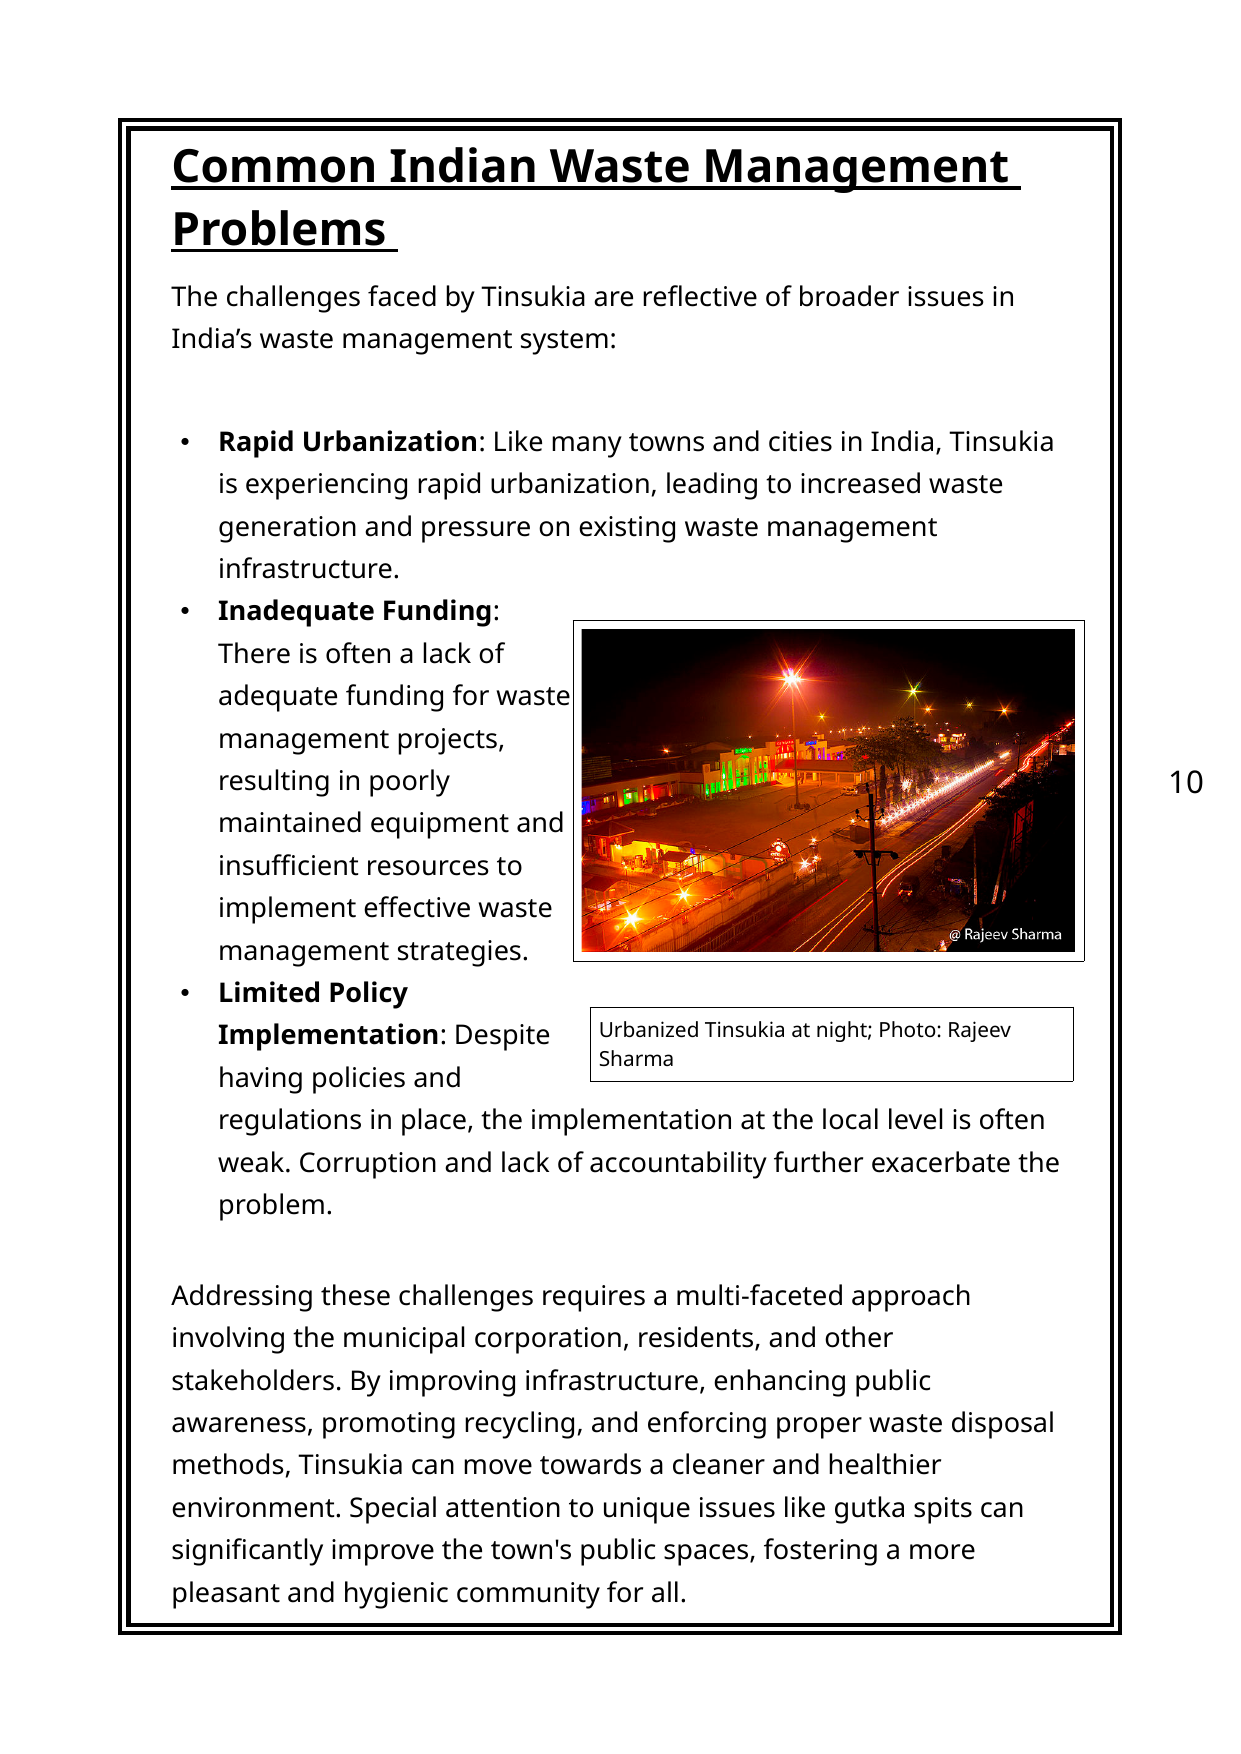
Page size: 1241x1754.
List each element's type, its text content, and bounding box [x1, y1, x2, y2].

subtitle Common Indian Waste Management Problems [171, 134, 1069, 258]
list Inadequate Funding: There is often a lack of adequate funding for waste management projects, resulting in poorly maintained equipment and insufficient resources to implement effective waste management strategies. [180, 592, 1069, 968]
list Urbanized Tinsukia at night; Photo: Rajeev Sharma [598, 1016, 1064, 1072]
list Limited Policy Implementation: Despite having policies and regulations in place, the implementation at the local level is often weak. Corruption and lack of accountability further exacerbate the problem. [591, 1008, 1073, 1081]
text The challenges faced by Tinsukia are reflective of broader issues in India’s waste management system: [171, 277, 1069, 356]
list Limited Policy Implementation: Despite having policies and regulations in place, the implementation at the local level is often weak. Corruption and lack of accountability further exacerbate the problem. [180, 973, 1069, 1222]
text Addressing these challenges requires a multi-faceted approach involving the municipal corporation, residents, and other stakeholders. By improving infrastructure, enhancing public awareness, promoting recycling, and enforcing proper waste disposal methods, Tinsukia can move towards a cleaner and healthier environment. Special attention to unique issues like gutka spits can significantly improve the town's public spaces, fostering a more pleasant and hygienic community for all. [171, 1276, 1069, 1610]
list Rapid Urbanization: Like many towns and cities in India, Tinsukia is experiencing rapid urbanization, leading to increased waste generation and pressure on existing waste management infrastructure. [180, 422, 1069, 586]
picture [581, 629, 1075, 952]
list [574, 621, 1084, 961]
